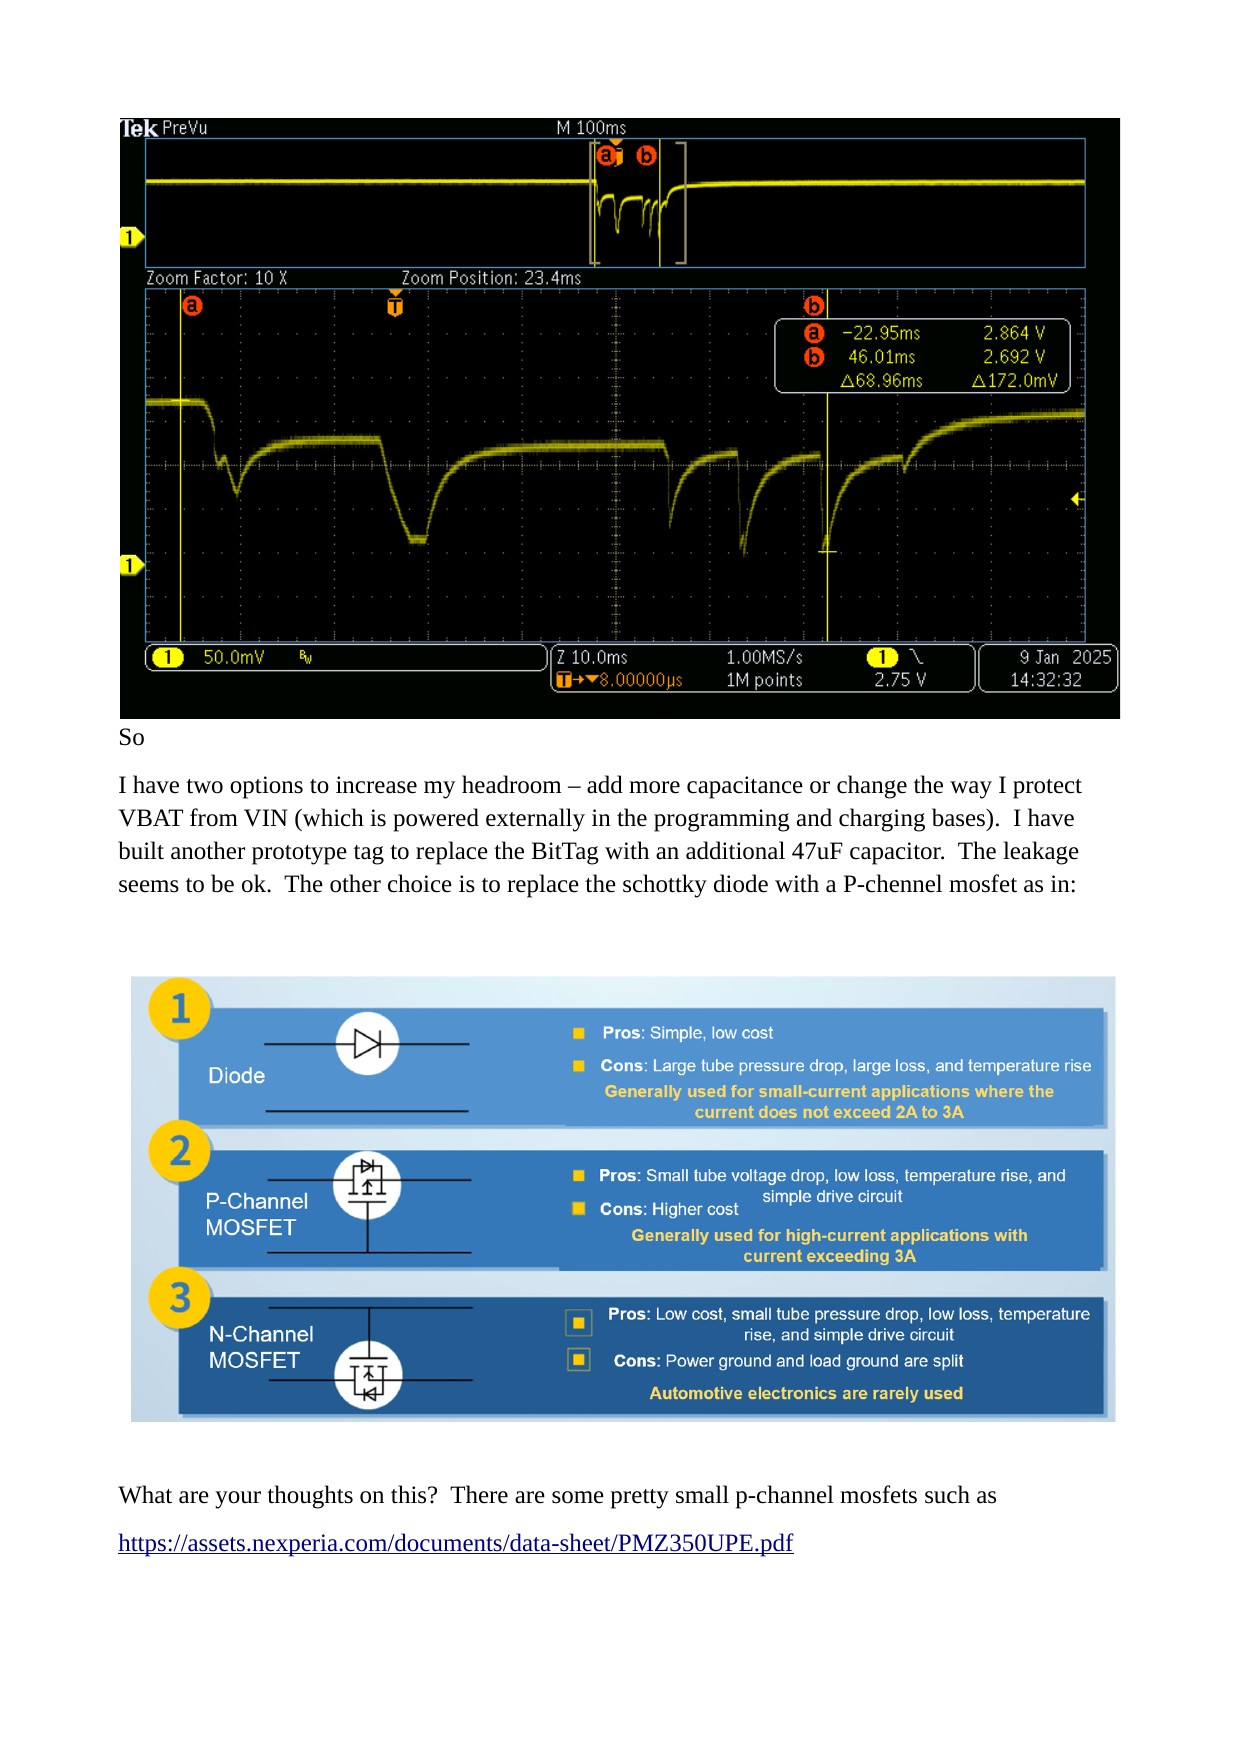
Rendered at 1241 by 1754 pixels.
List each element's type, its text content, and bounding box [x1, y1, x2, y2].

picture [120, 118, 1121, 719]
text So [118, 118, 1122, 751]
text I have two options to increase my headroom – add more capacitance or change the way I protect VBAT from VIN (which is powered externally in the programming and charging bases). I have built another prototype tag to replace the BitTag with an additional 47uF capacitor. The leakage seems to be ok. The other choice is to replace the schottky diode with a P-chennel mosfet as in: [118, 770, 1122, 898]
text What are your thoughts on this? There are some pretty small p-channel mosfets such as [118, 1480, 1122, 1509]
text https://assets.nexperia.com/documents/data-sheet/PMZ350UPE.pdf [118, 1528, 1122, 1556]
picture [118, 964, 1123, 1429]
